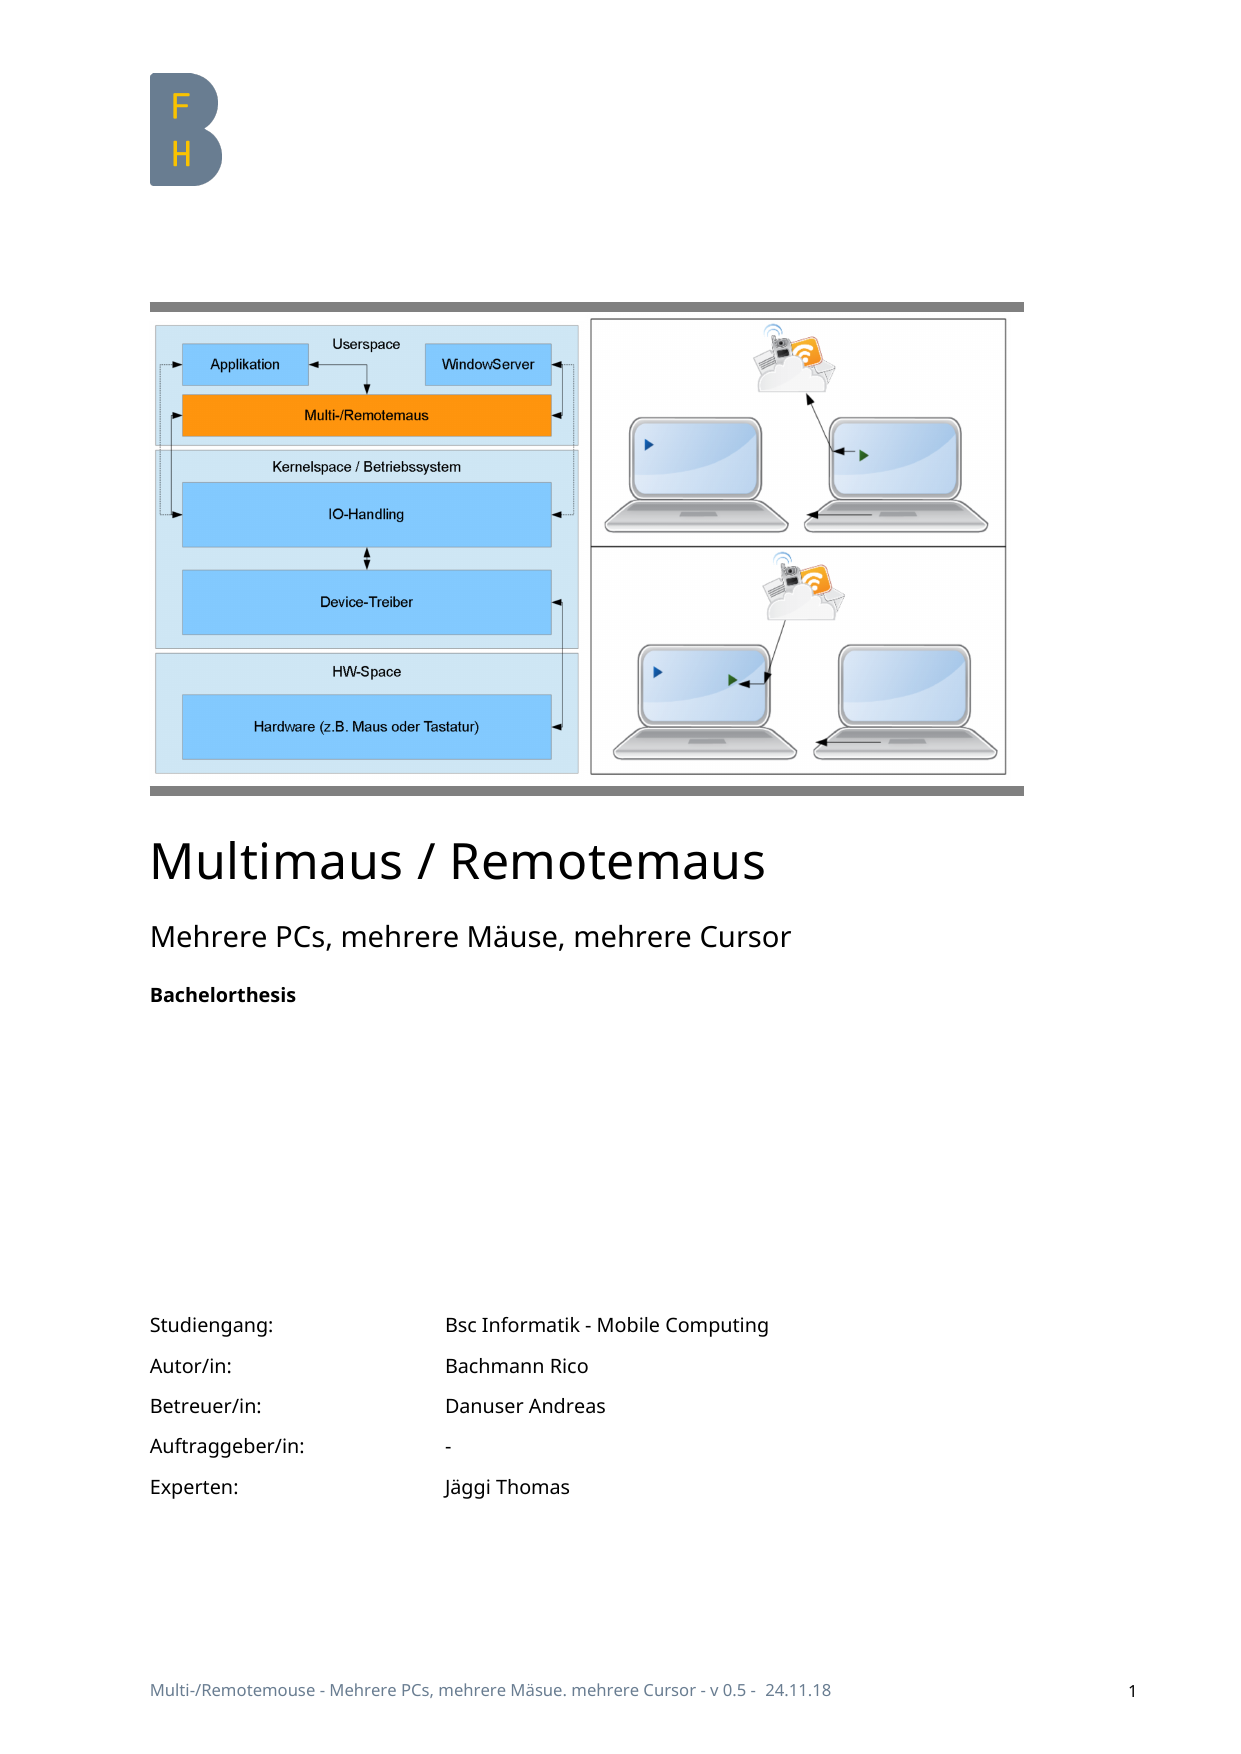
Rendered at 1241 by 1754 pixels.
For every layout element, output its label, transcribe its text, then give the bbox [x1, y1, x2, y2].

table_header [150, 314, 1024, 786]
table_header [150, 314, 585, 321]
table_cell Studiengang: Bsc Informatik - Mobile Computing Autor/in: Bachmann Rico Betreuer/in: Danuser Andreas Auftraggeber/in: - Experten: Jäggi Thomas Datum: 05.01.19 [150, 1312, 1024, 1514]
table_cell Multimaus / Remotemaus Mehrere PCs, mehrere Mäuse, mehrere Cursor Bachelorthesis [150, 796, 1024, 1312]
picture [150, 73, 222, 186]
picture [149, 313, 1011, 780]
